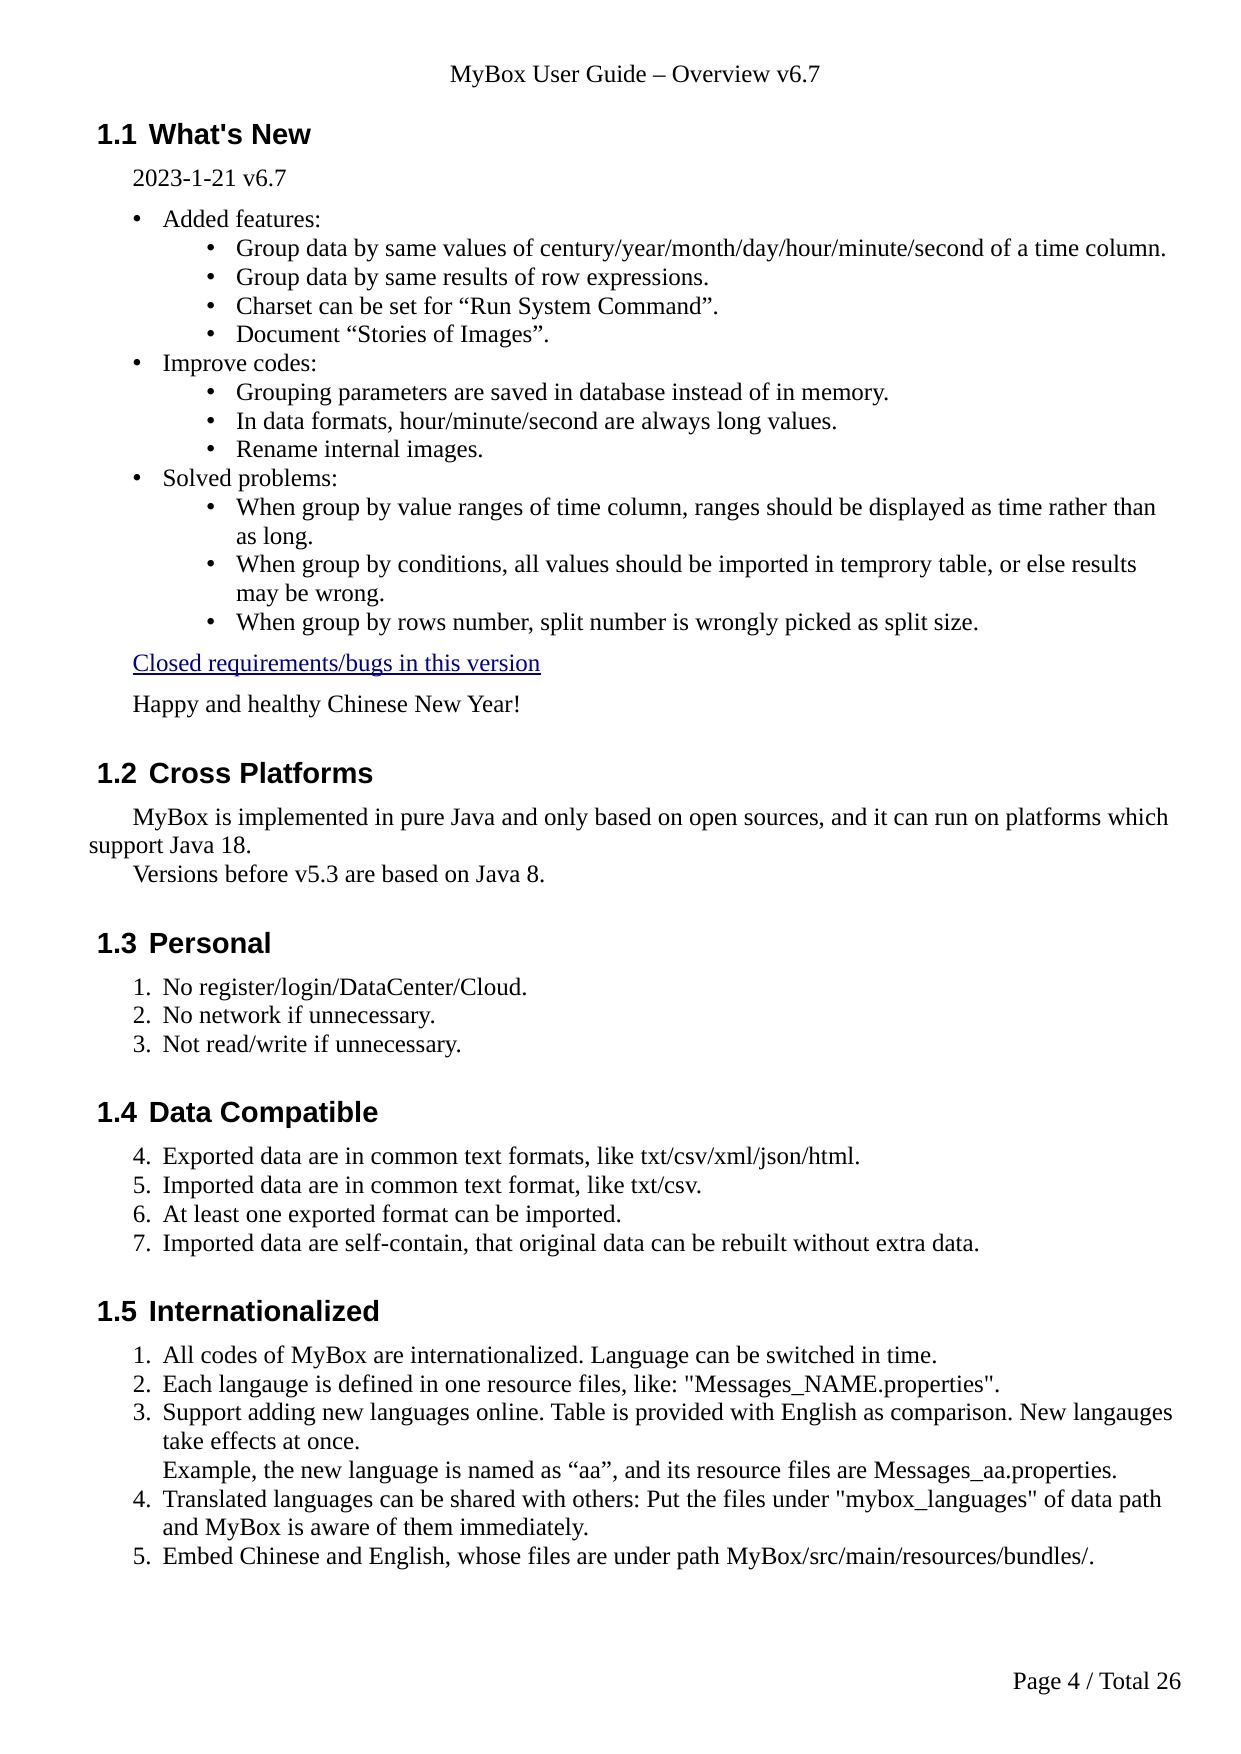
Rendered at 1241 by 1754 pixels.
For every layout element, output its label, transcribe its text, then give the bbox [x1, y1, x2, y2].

list At least one exported format can be imported. [133, 1199, 1181, 1228]
subtitle Cross Platforms [88, 756, 1181, 789]
list Support adding new languages online. Table is provided with English as comparison. New langauges take effects at once. Example, the new language is named as “aa”, and its resource files are Messages_aa.properties. [133, 1397, 1181, 1484]
list Rename internal images. [206, 434, 1181, 463]
list Imported data are in common text format, like txt/csv. [133, 1170, 1181, 1199]
subtitle What's New [88, 117, 1181, 151]
list Added features: [133, 204, 1181, 233]
text MyBox is implemented in pure Java and only based on open sources, and it can run on platforms which support Java 18. Versions before v5.3 are based on Java 8. [88, 802, 1181, 888]
list Exported data are in common text formats, like txt/csv/xml/json/html. [133, 1141, 1181, 1170]
list When group by rows number, split number is wrongly picked as split size. [206, 607, 1181, 636]
list Not read/write if unnecessary. [133, 1029, 1181, 1058]
text Happy and healthy Chinese New Year! [88, 689, 1181, 718]
subtitle Data Compatible [88, 1095, 1181, 1129]
list Solved problems: [133, 463, 1181, 492]
list Charset can be set for “Run System Command”. [206, 291, 1181, 319]
list Embed Chinese and English, whose files are under path MyBox/src/main/resources/bundles/. [133, 1541, 1181, 1570]
text 2023-1-21 v6.7 [88, 163, 1181, 192]
list Group data by same results of row expressions. [206, 262, 1181, 291]
list Each langauge is defined in one resource files, like: "Messages_NAME.properties". [133, 1369, 1181, 1397]
list Grouping parameters are saved in database instead of in memory. [206, 377, 1181, 406]
list All codes of MyBox are internationalized. Language can be switched in time. [133, 1340, 1181, 1369]
list Document “Stories of Images”. [206, 319, 1181, 348]
list In data formats, hour/minute/second are always long values. [206, 406, 1181, 434]
list Translated languages can be shared with others: Put the files under "mybox_languages" of data path and MyBox is aware of them immediately. [133, 1484, 1181, 1541]
list No network if unnecessary. [133, 1000, 1181, 1029]
text Closed requirements/bugs in this version [88, 648, 1181, 677]
list When group by value ranges of time column, ranges should be displayed as time rather than as long. [206, 492, 1181, 549]
list Group data by same values of century/year/month/day/hour/minute/second of a time column. [206, 233, 1181, 262]
list When group by conditions, all values should be imported in temprory table, or else results may be wrong. [206, 549, 1181, 607]
list Imported data are self-contain, that original data can be rebuilt without extra data. [133, 1228, 1181, 1256]
list Improve codes: [133, 348, 1181, 377]
list No register/login/DataCenter/Cloud. [133, 972, 1181, 1000]
subtitle Personal [88, 926, 1181, 959]
subtitle Internationalized [88, 1294, 1181, 1327]
